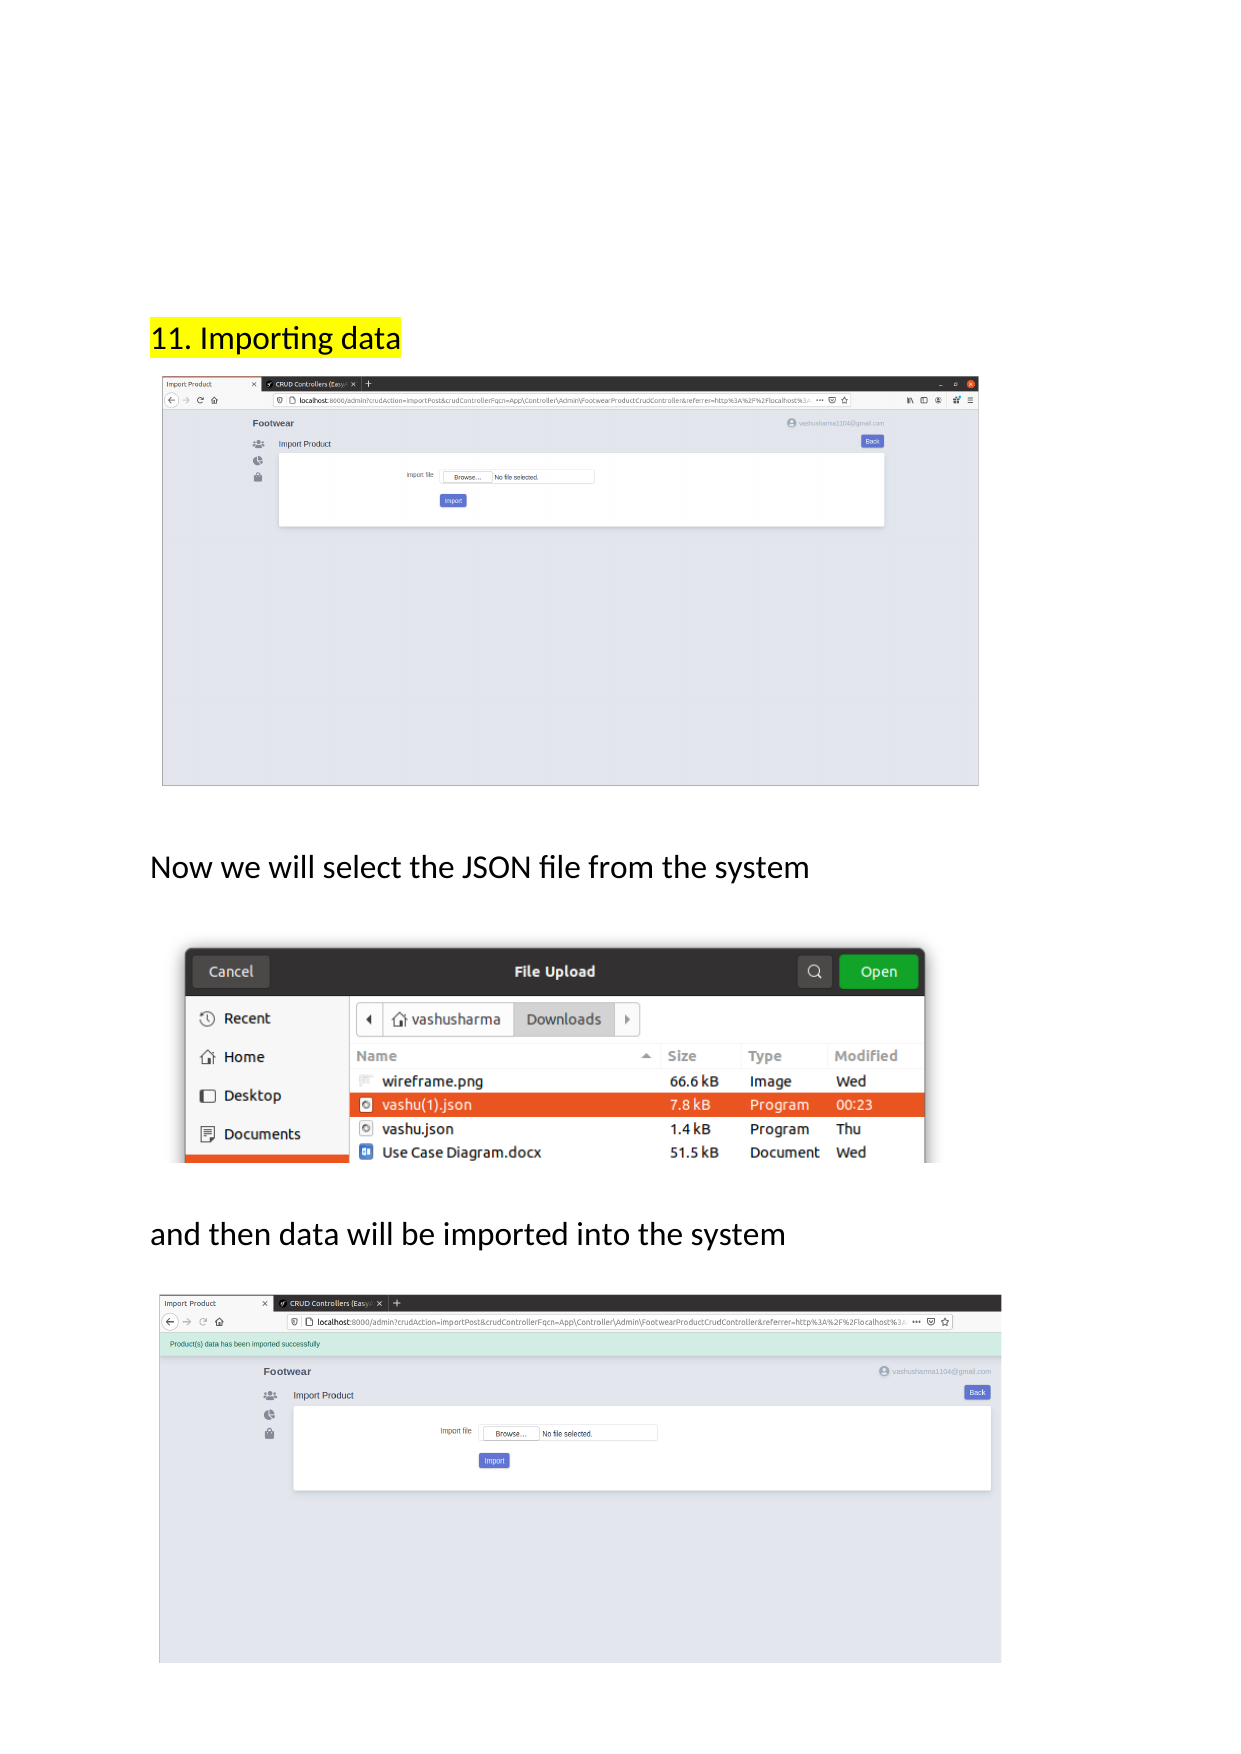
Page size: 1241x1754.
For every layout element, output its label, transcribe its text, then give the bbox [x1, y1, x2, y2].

picture [159, 1294, 1002, 1663]
picture [162, 376, 979, 786]
list 11. Importing data [150, 317, 1090, 358]
picture [159, 925, 951, 1163]
list and then data will be imported into the system [150, 1213, 1090, 1254]
list Now we will select the JSON file from the system [150, 846, 1090, 887]
